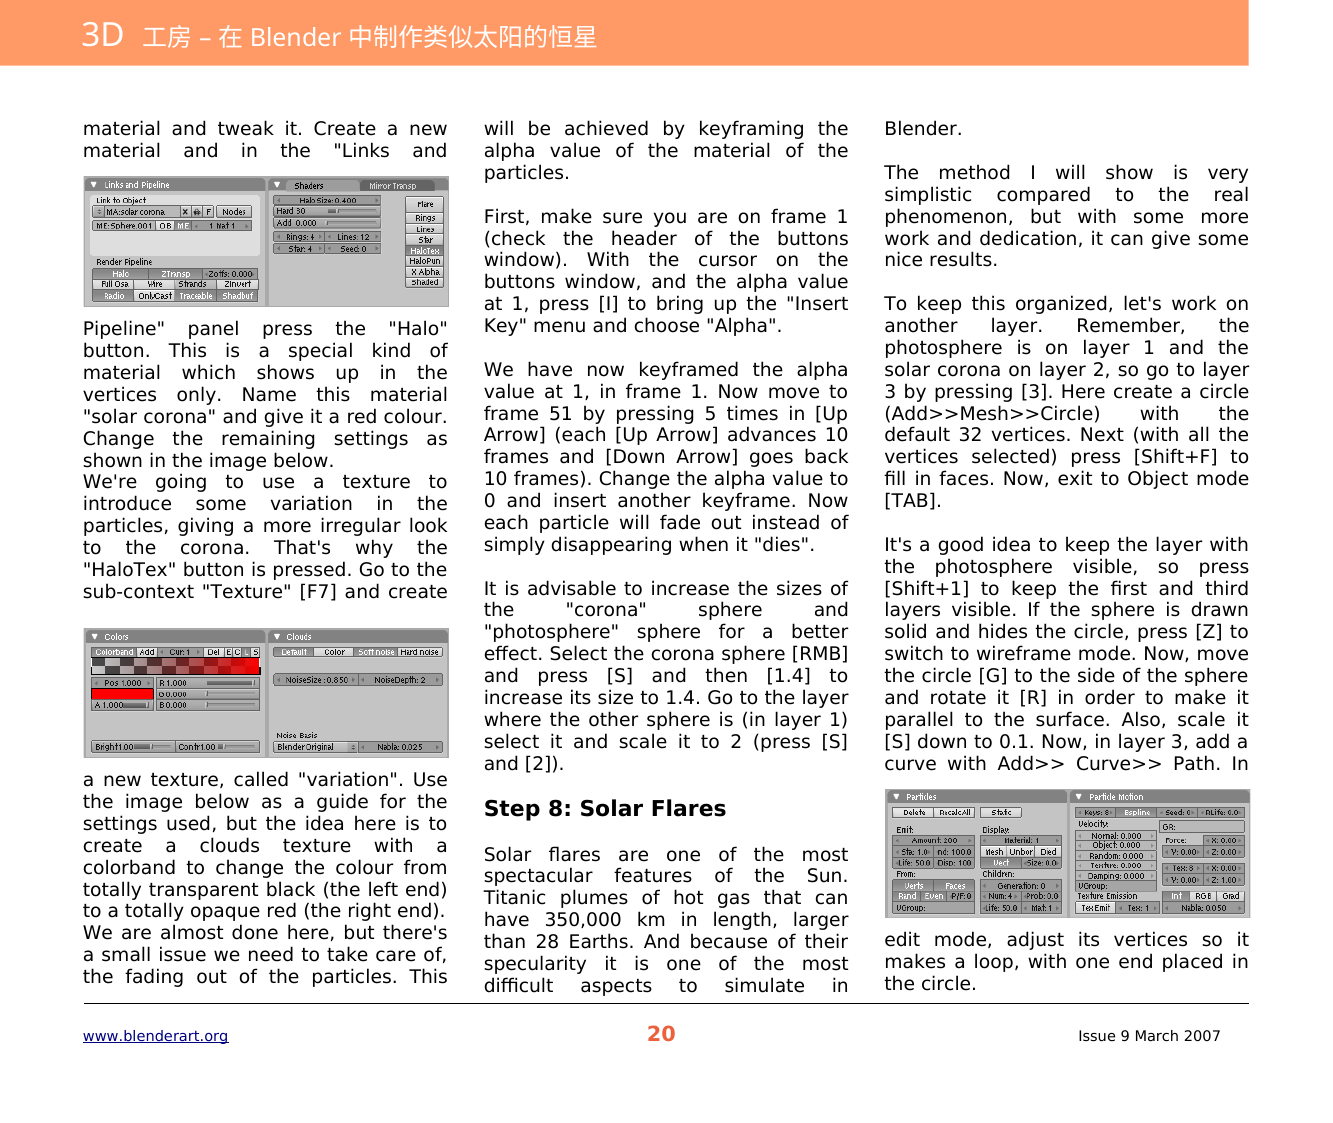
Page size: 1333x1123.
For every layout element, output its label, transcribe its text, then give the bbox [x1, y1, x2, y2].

text We are almost done here, but there's a small issue we need to take care of, the fading out of the particles. This [83, 922, 448, 988]
text The method I will show is very simplistic compared to the real phenomenon, but with some more work and dedication, it can give some nice results. [884, 162, 1249, 271]
picture [83, 176, 449, 307]
text Step 8: Solar Flares [483, 774, 849, 822]
text We're going to use a texture to introduce some variation in the particles, giving a more irregular look to the corona. That's why the "HaloTex" button is pressed. Go to the sub-context "Texture" [F7] and create [83, 471, 448, 628]
text a new texture, called "variation". Use the image below as a guide for the settings used, but the idea here is to create a clouds texture with a colorband to change the colour from totally transparent black (the left end) to a totally opaque red (the right end). [83, 758, 448, 922]
picture [83, 628, 449, 758]
text It is advisable to increase the sizes of the "corona" sphere and "photosphere" sphere for a better effect. Select the corona sphere [RMB] and press [S] and then [1.4] to increase its size to 1.4. Go to the layer where the other sphere is (in layer 1) select it and scale it to 2 (press [S] and [2]). [483, 556, 849, 774]
text First, make sure you are on frame 1 (check the header of the buttons window). With the cursor on the buttons window, and the alpha value at 1, press [I] to bring up the "Insert Key" menu and choose "Alpha". [483, 184, 849, 337]
text Solar flares are one of the most spectacular features of the Sun. Titanic plumes of hot gas that can have 350,000 km in length, larger than 28 Earths. And because of their specularity it is one of the most difficult aspects to simulate in [483, 822, 849, 997]
text It's a good idea to keep the layer with the photosphere visible, so press [Shift+1] to keep the first and third layers visible. If the sphere is drawn solid and hides the circle, press [Z] to switch to wireframe mode. Now, move the circle [G] to the side of the sphere and rotate it [R] in order to make it parallel to the surface. Also, scale it [S] down to 0.1. Now, in layer 3, add a curve with Add>> Curve>> Path. In edit mode, adjust its vertices so it makes a loop, with one end placed in the circle. [884, 534, 1249, 995]
text Blender. [884, 118, 1249, 140]
text will be achieved by keyframing the alpha value of the material of the particles. [483, 118, 849, 184]
picture [885, 789, 1251, 918]
text To keep this organized, let's work on another layer. Remember, the photosphere is on layer 1 and the solar corona on layer 2, so go to layer 3 by pressing [3]. Here create a circle (Add>>Mesh>>Circle) with the default 32 vertices. Next (with all the vertices selected) press [Shift+F] to fill in faces. Now, exit to Object mode [TAB]. [884, 271, 1249, 512]
text We have now keyframed the alpha value at 1, in frame 1. Now move to frame 51 by pressing 5 times in [Up Arrow] (each [Up Arrow] advances 10 frames and [Down Arrow] goes back 10 frames). Change the alpha value to 0 and insert another keyframe. Now each particle will fade out instead of simply disappearing when it "dies". [483, 359, 849, 556]
text material and tweak it. Create a new material and in the "Links and [83, 118, 448, 176]
text Pipeline" panel press the "Halo" button. This is a special kind of material which shows up in the vertices only. Name this material "solar corona" and give it a red colour. Change the remaining settings as shown in the image below. [83, 307, 448, 471]
